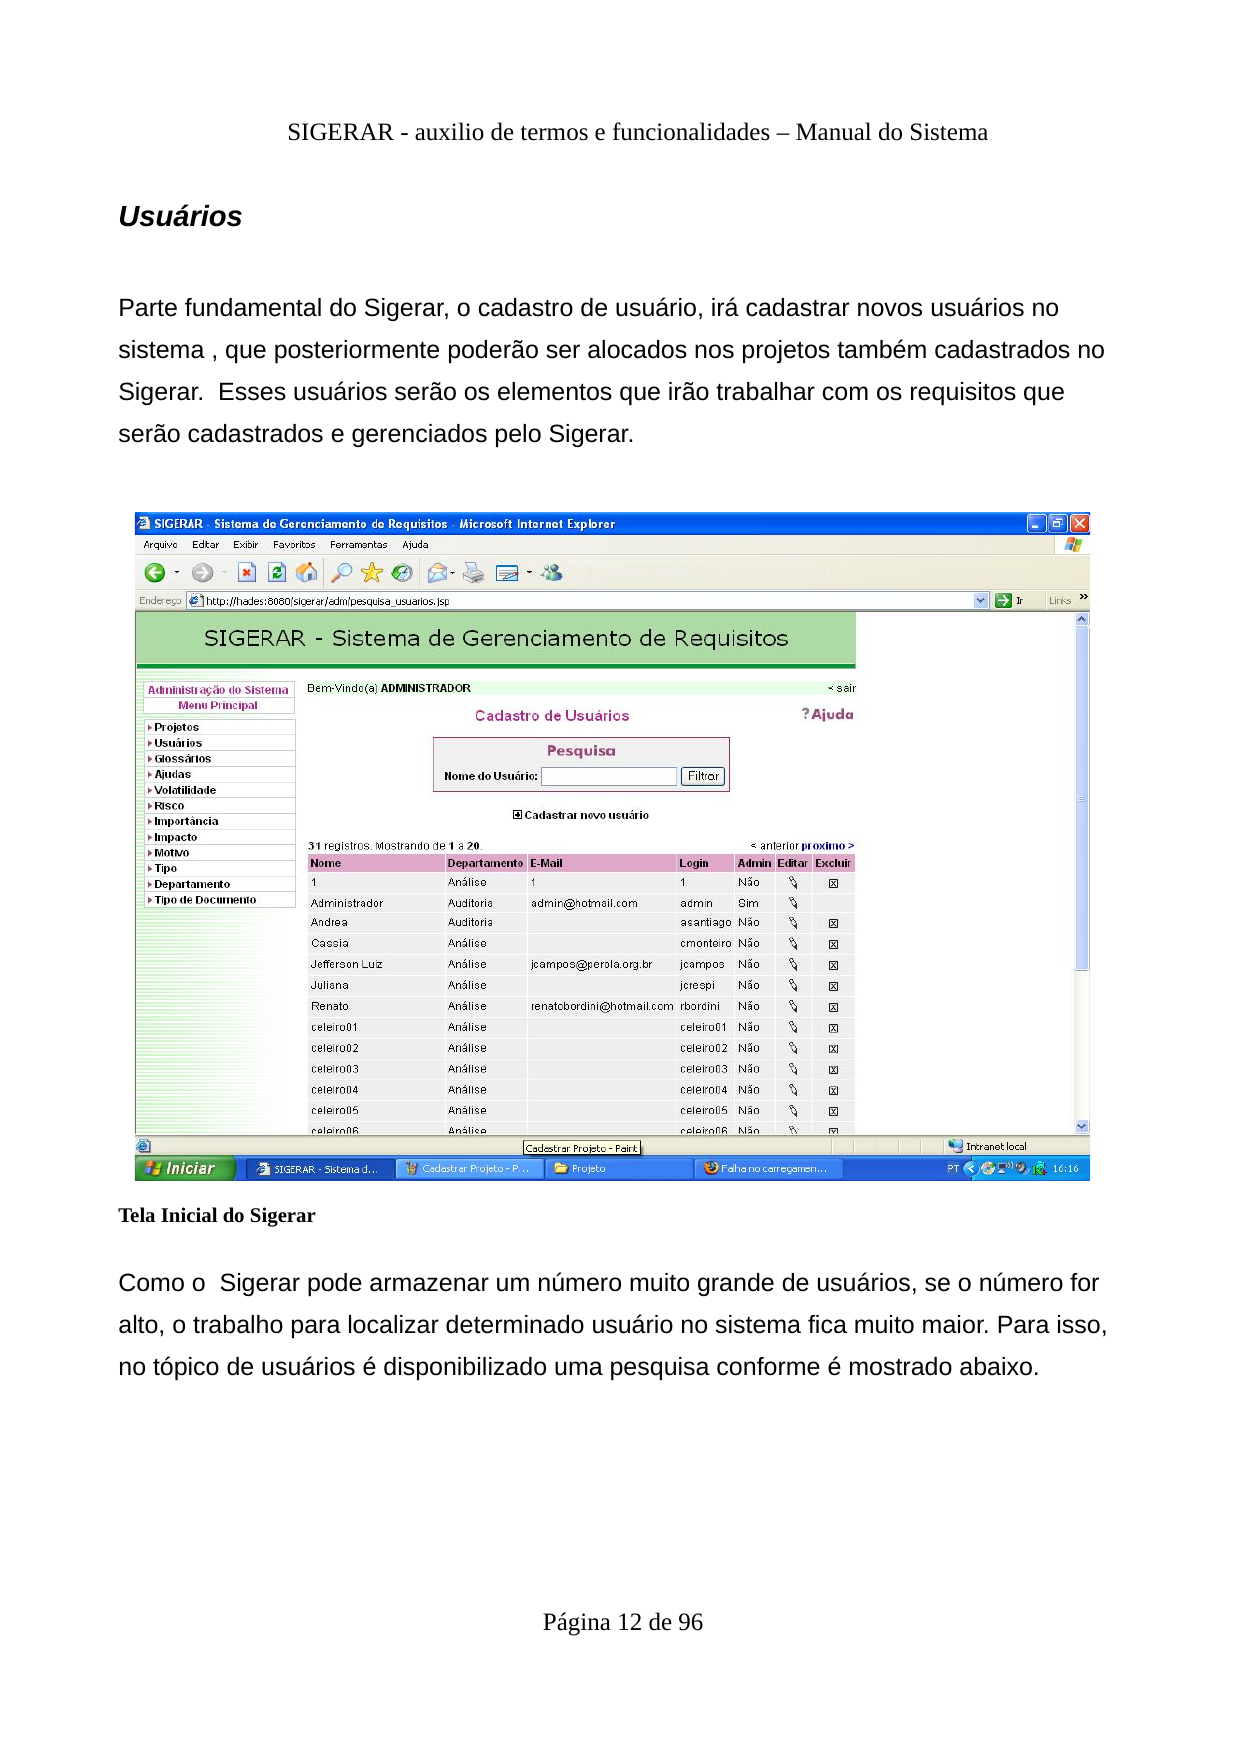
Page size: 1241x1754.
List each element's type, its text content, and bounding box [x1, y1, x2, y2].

text Parte fundamental do Sigerar, o cadastro de usuário, irá cadastrar novos usuários no sistema , que posteriormente poderão ser alocados nos projetos também cadastrados no Sigerar. Esses usuários serão os elementos que irão trabalhar com os requisitos que serão cadastrados e gerenciados pelo Sigerar. [118, 294, 1134, 448]
text Como o Sigerar pode armazenar um número muito grande de usuários, se o número for alto, o trabalho para localizar determinado usuário no sistema fica muito maior. Para isso, no tópico de usuários é disponibilizado uma pesquisa conforme é mostrado abaixo. [118, 1269, 1134, 1381]
picture [134, 512, 1091, 1181]
subtitle Usuários [118, 200, 1134, 233]
text Tela Inicial do Sigerar [118, 1204, 1134, 1227]
